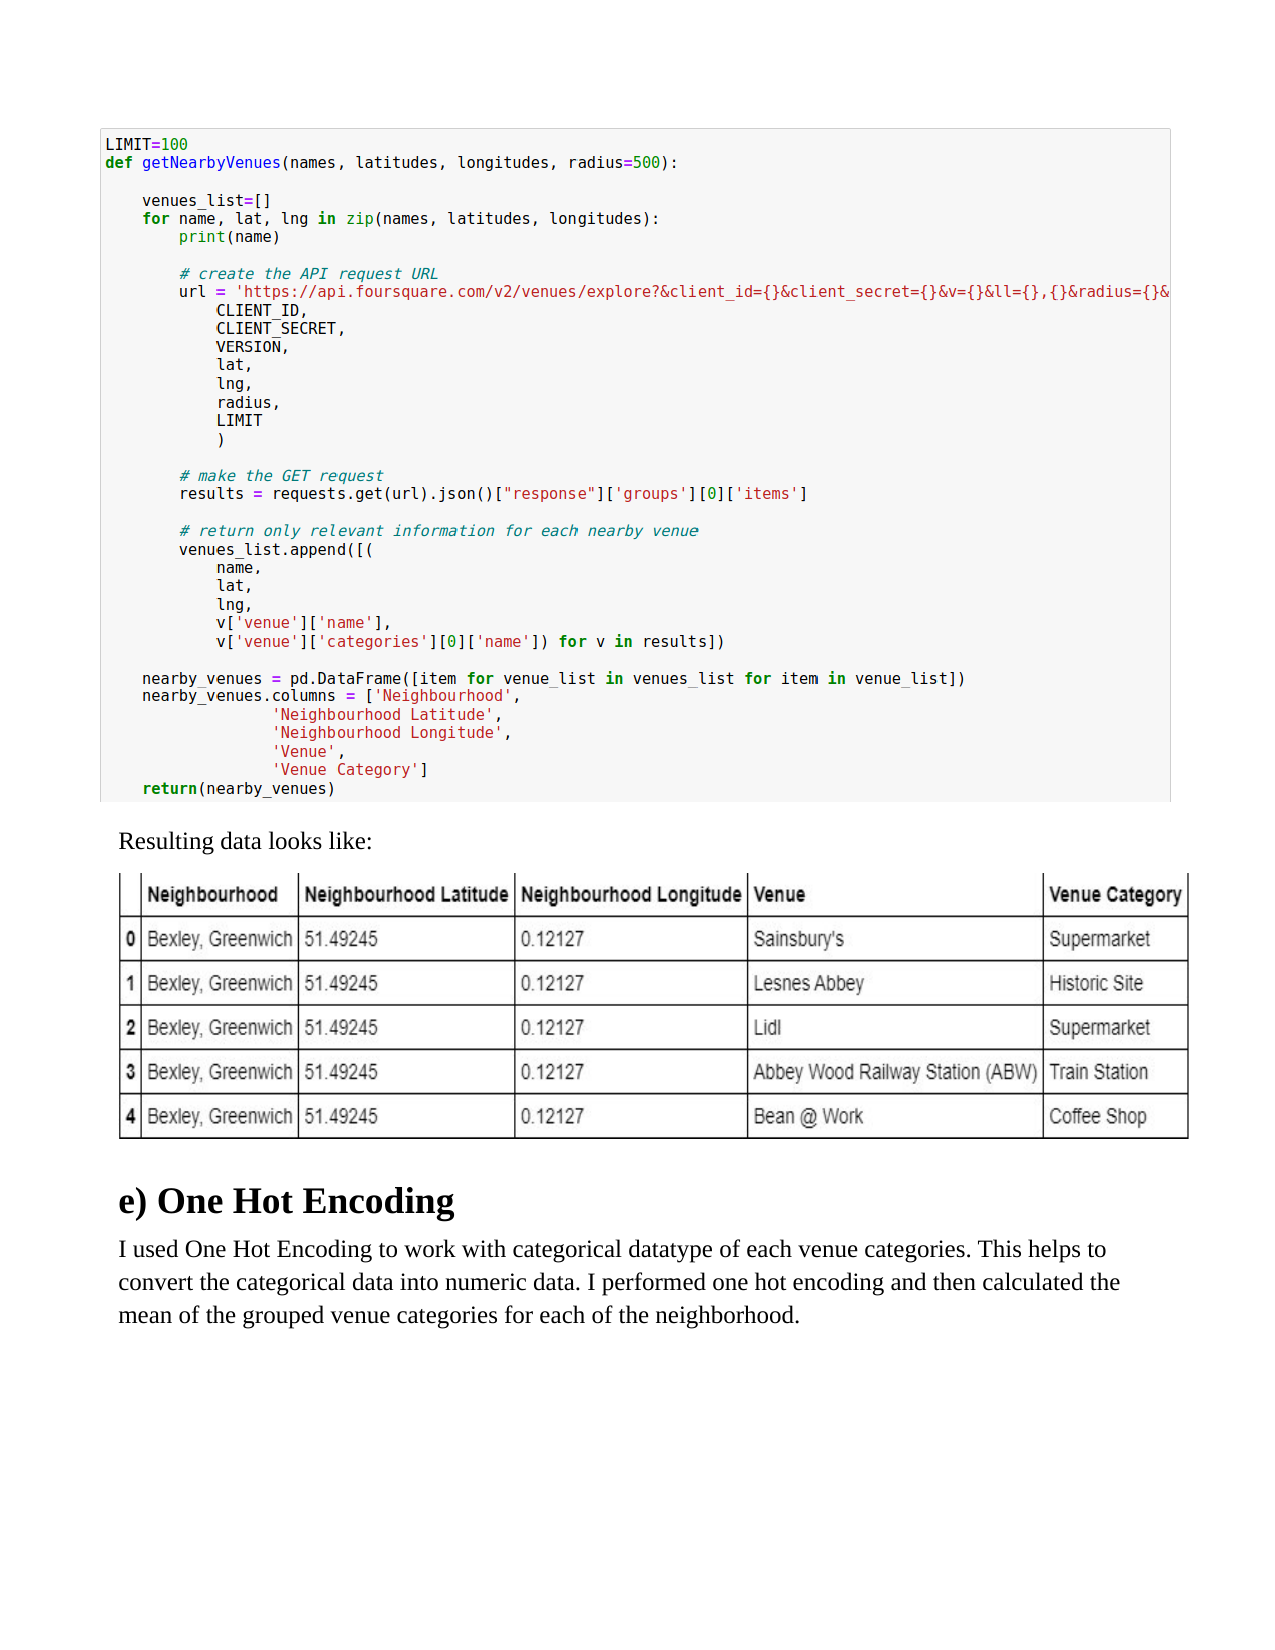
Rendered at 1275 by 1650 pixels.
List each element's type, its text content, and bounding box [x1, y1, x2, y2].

text I used One Hot Encoding to work with categorical datatype of each venue categories. This helps to convert the categorical data into numeric data. I performed one hot encoding and then calculated the mean of the grouped venue categories for each of the neighborhood. [118, 1234, 1157, 1329]
subtitle e) One Hot Encoding [118, 1179, 1157, 1222]
picture [98, 118, 1177, 802]
picture [118, 873, 1190, 1139]
text Resulting data looks like: [118, 826, 1157, 854]
